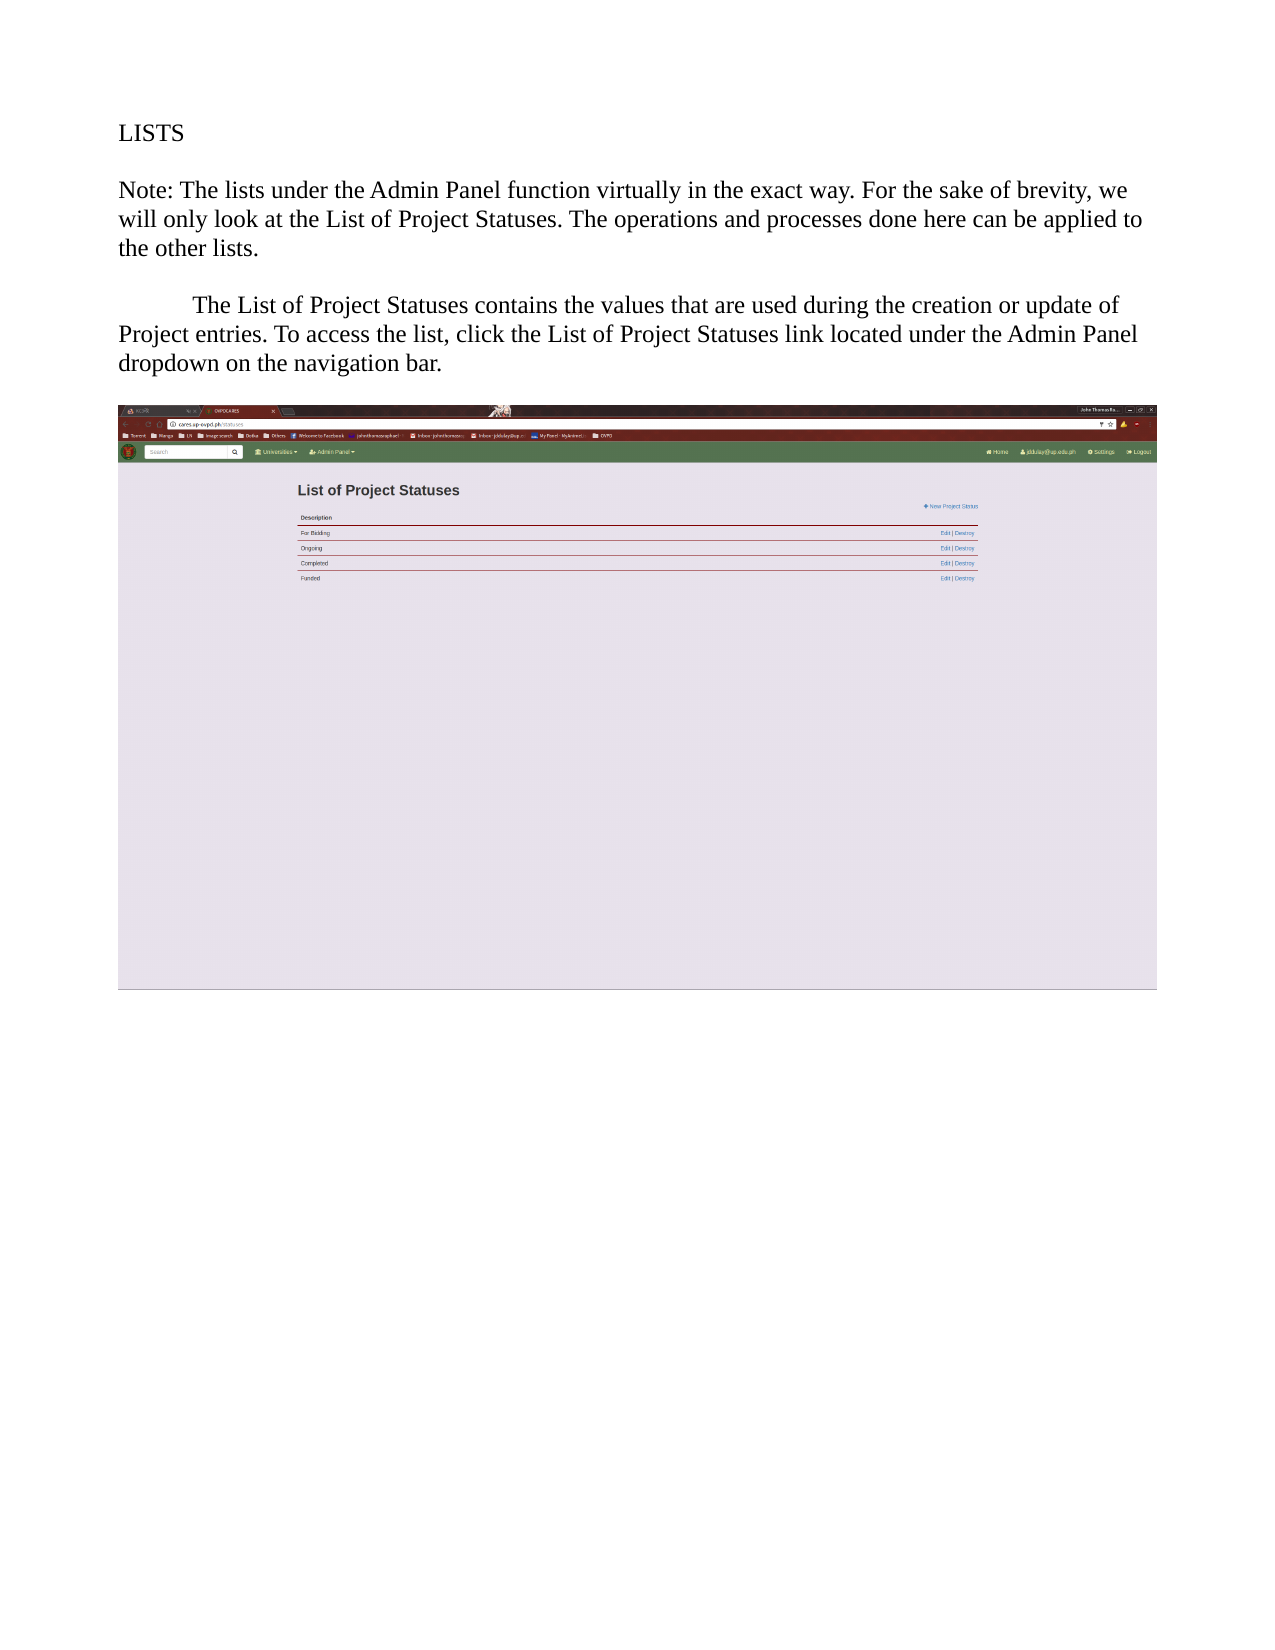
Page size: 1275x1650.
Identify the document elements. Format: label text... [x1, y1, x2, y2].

text LISTS [118, 118, 1157, 147]
text Note: The lists under the Admin Panel function virtually in the exact way. For the sake of brevity, we will only look at the List of Project Statuses. The operations and processes done here can be applied to the other lists. [118, 176, 1157, 262]
picture [118, 405, 1157, 990]
text The List of Project Statuses contains the values that are used during the creation or update of Project entries. To access the list, click the List of Project Statuses link located under the Admin Panel dropdown on the navigation bar. [118, 291, 1157, 377]
